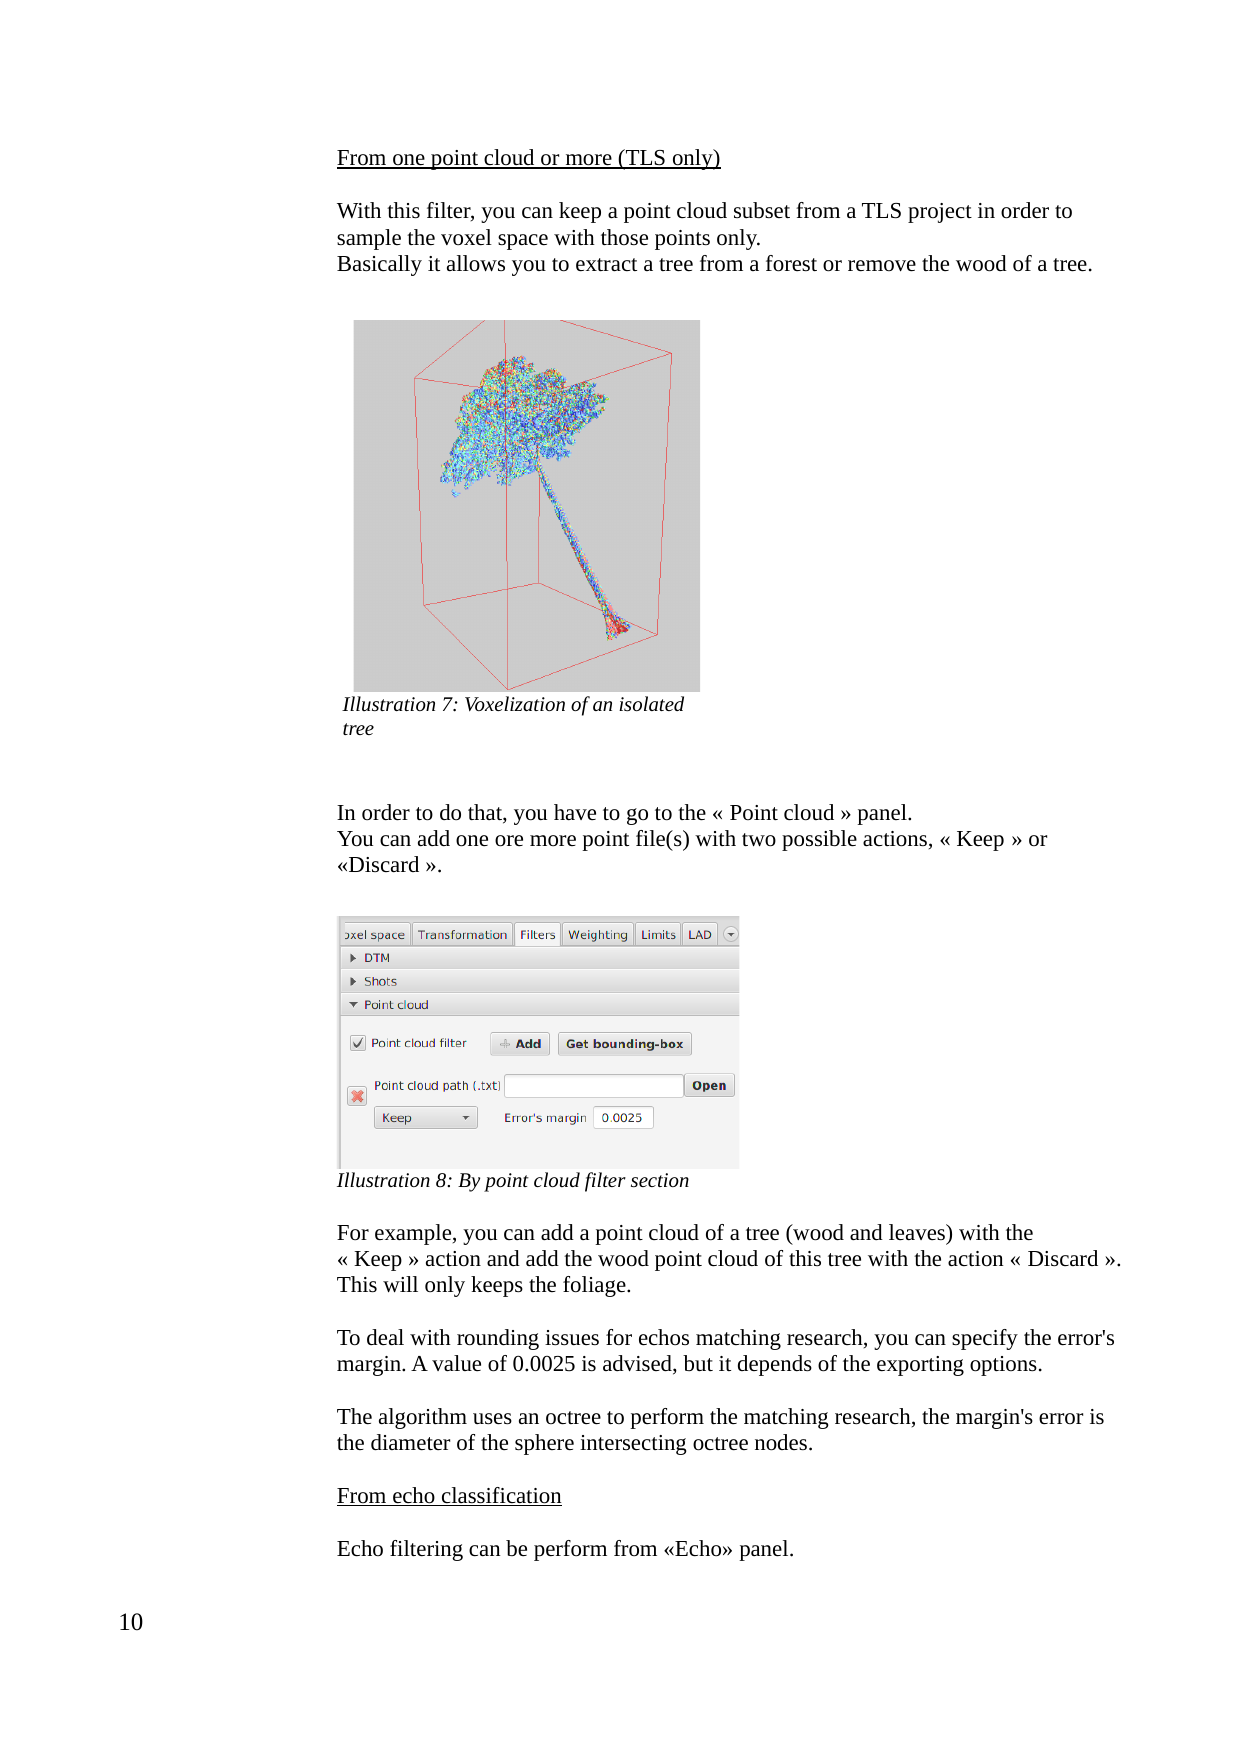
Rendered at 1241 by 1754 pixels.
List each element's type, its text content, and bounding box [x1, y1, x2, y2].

text To deal with rounding issues for echos matching research, you can specify the error's margin. A value of 0.0025 is advised, but it depends of the exporting options. [337, 1324, 1122, 1377]
text For example, you can add a point cloud of a tree (wood and leaves) with the « Keep » action and add the wood point cloud of this tree with the action « Discard ». [337, 1219, 1122, 1271]
text Echo filtering can be perform from «Echo» panel. [337, 1535, 1122, 1561]
text The algorithm uses an octree to perform the matching research, the margin's error is the diameter of the sphere intersecting octree nodes. [337, 1403, 1122, 1456]
picture [336, 916, 740, 1169]
text Basically it allows you to extract a tree from a forest or remove the wood of a tree. [337, 250, 1122, 276]
text From one point cloud or more (TLS only) [337, 144, 1122, 171]
text In order to do that, you have to go to the « Point cloud » panel. [337, 798, 1122, 825]
text This will only keeps the foliage. [337, 1271, 1122, 1298]
table_header [118, 303, 1122, 746]
text Illustration 8: By point cloud filter section [337, 1169, 739, 1192]
text You can add one ore more point file(s) with two possible actions, « Keep » or «Discard ». [337, 825, 1122, 878]
text From echo classification [337, 1482, 1122, 1508]
text With this filter, you can keep a point cloud subset from a TLS project in order to sample the voxel space with those points only. [337, 197, 1122, 250]
picture [353, 320, 701, 692]
